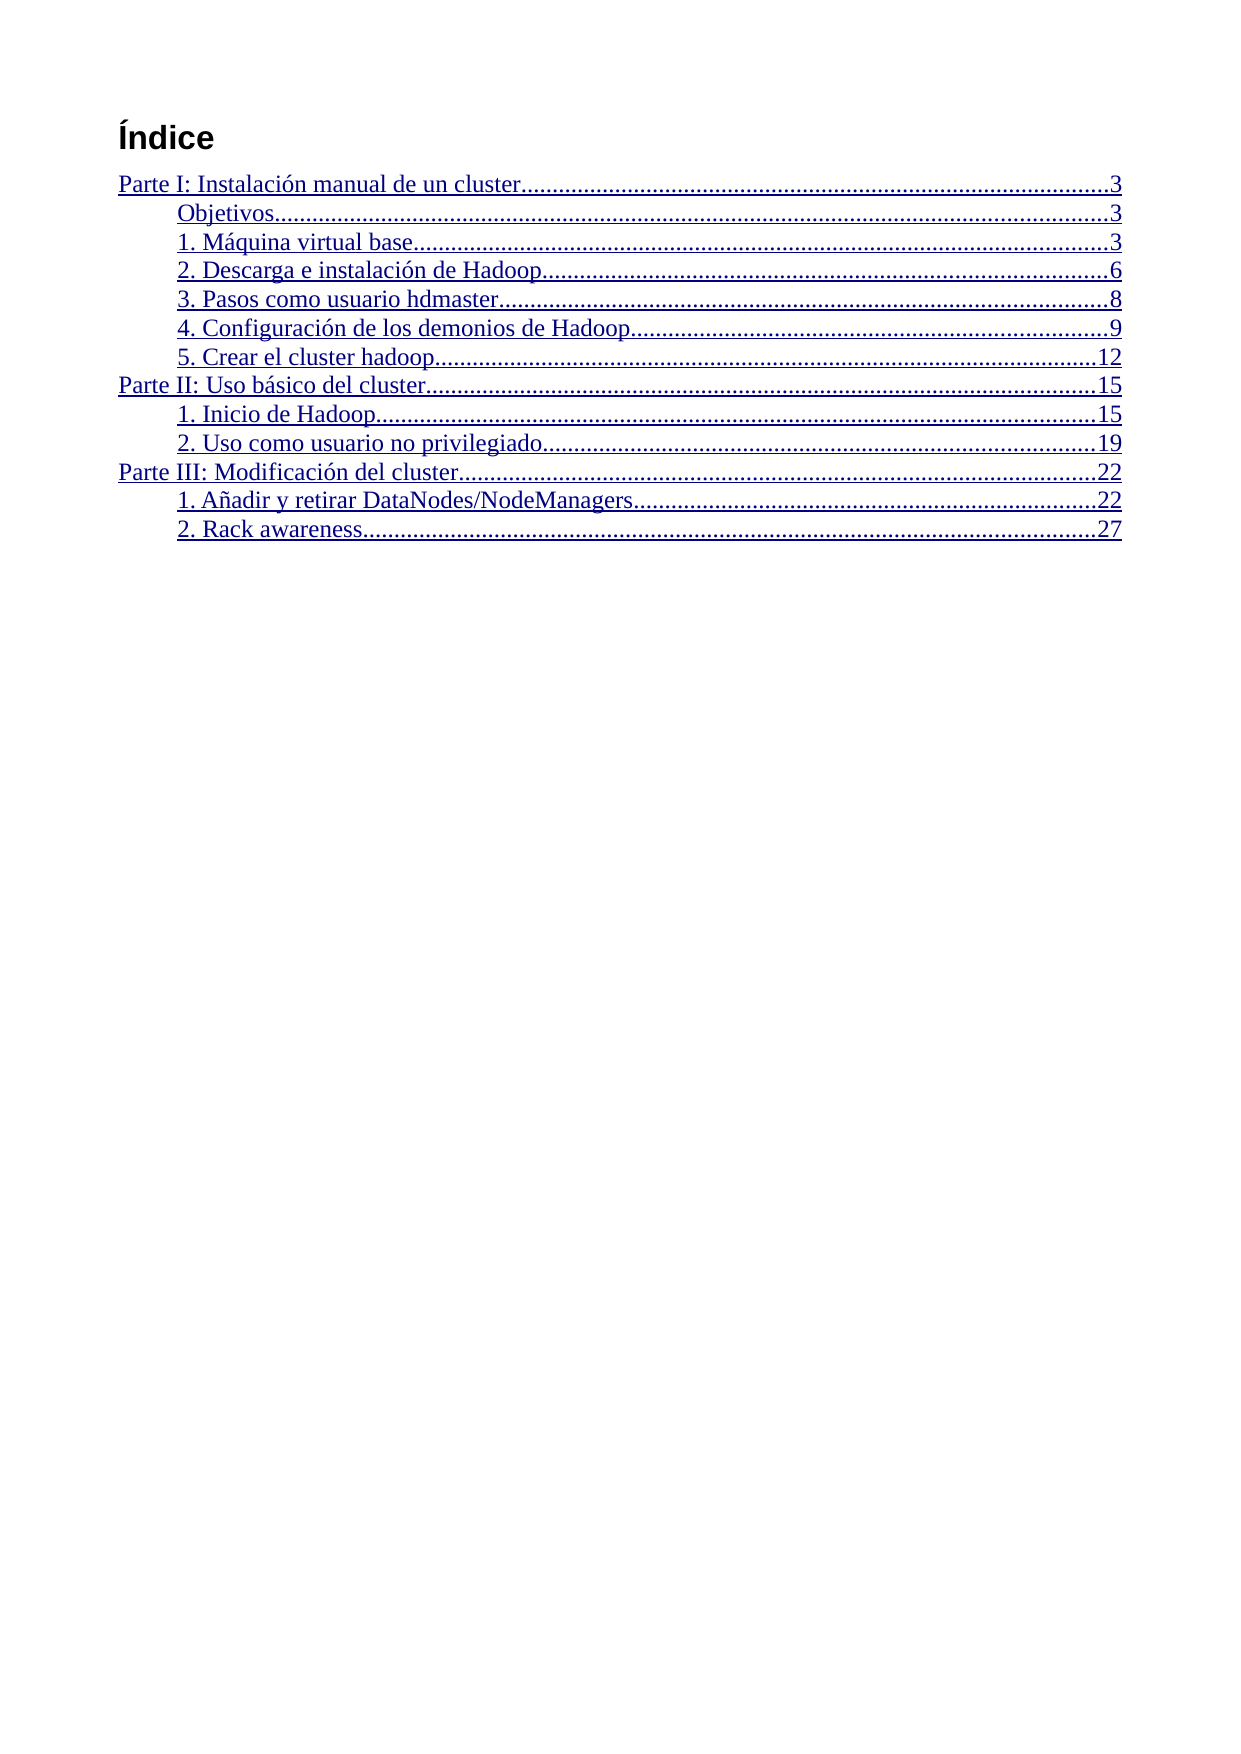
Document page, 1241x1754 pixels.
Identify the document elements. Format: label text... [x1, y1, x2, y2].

text Parte II: Uso básico del cluster 15 [118, 370, 1122, 395]
text 1. Inicio de Hadoop 15 [177, 399, 1122, 424]
text 2. Rack awareness 27 [177, 514, 1122, 539]
text 1. Máquina virtual base 3 [177, 227, 1122, 252]
text 3. Pasos como usuario hdmaster 8 [177, 284, 1122, 309]
text 4. Configuración de los demonios de Hadoop 9 [177, 313, 1122, 338]
text 2. Descarga e instalación de Hadoop 6 [177, 255, 1122, 280]
text Parte I: Instalación manual de un cluster 3 [118, 169, 1122, 194]
text 2. Uso como usuario no privilegiado 19 [177, 428, 1122, 453]
text 5. Crear el cluster hadoop 12 [177, 342, 1122, 367]
text 1. Añadir y retirar DataNodes/NodeManagers 22 [177, 485, 1122, 510]
subtitle Índice [118, 118, 1122, 157]
text Objetivos 3 [177, 198, 1122, 223]
text Parte III: Modificación del cluster 22 [118, 457, 1122, 482]
